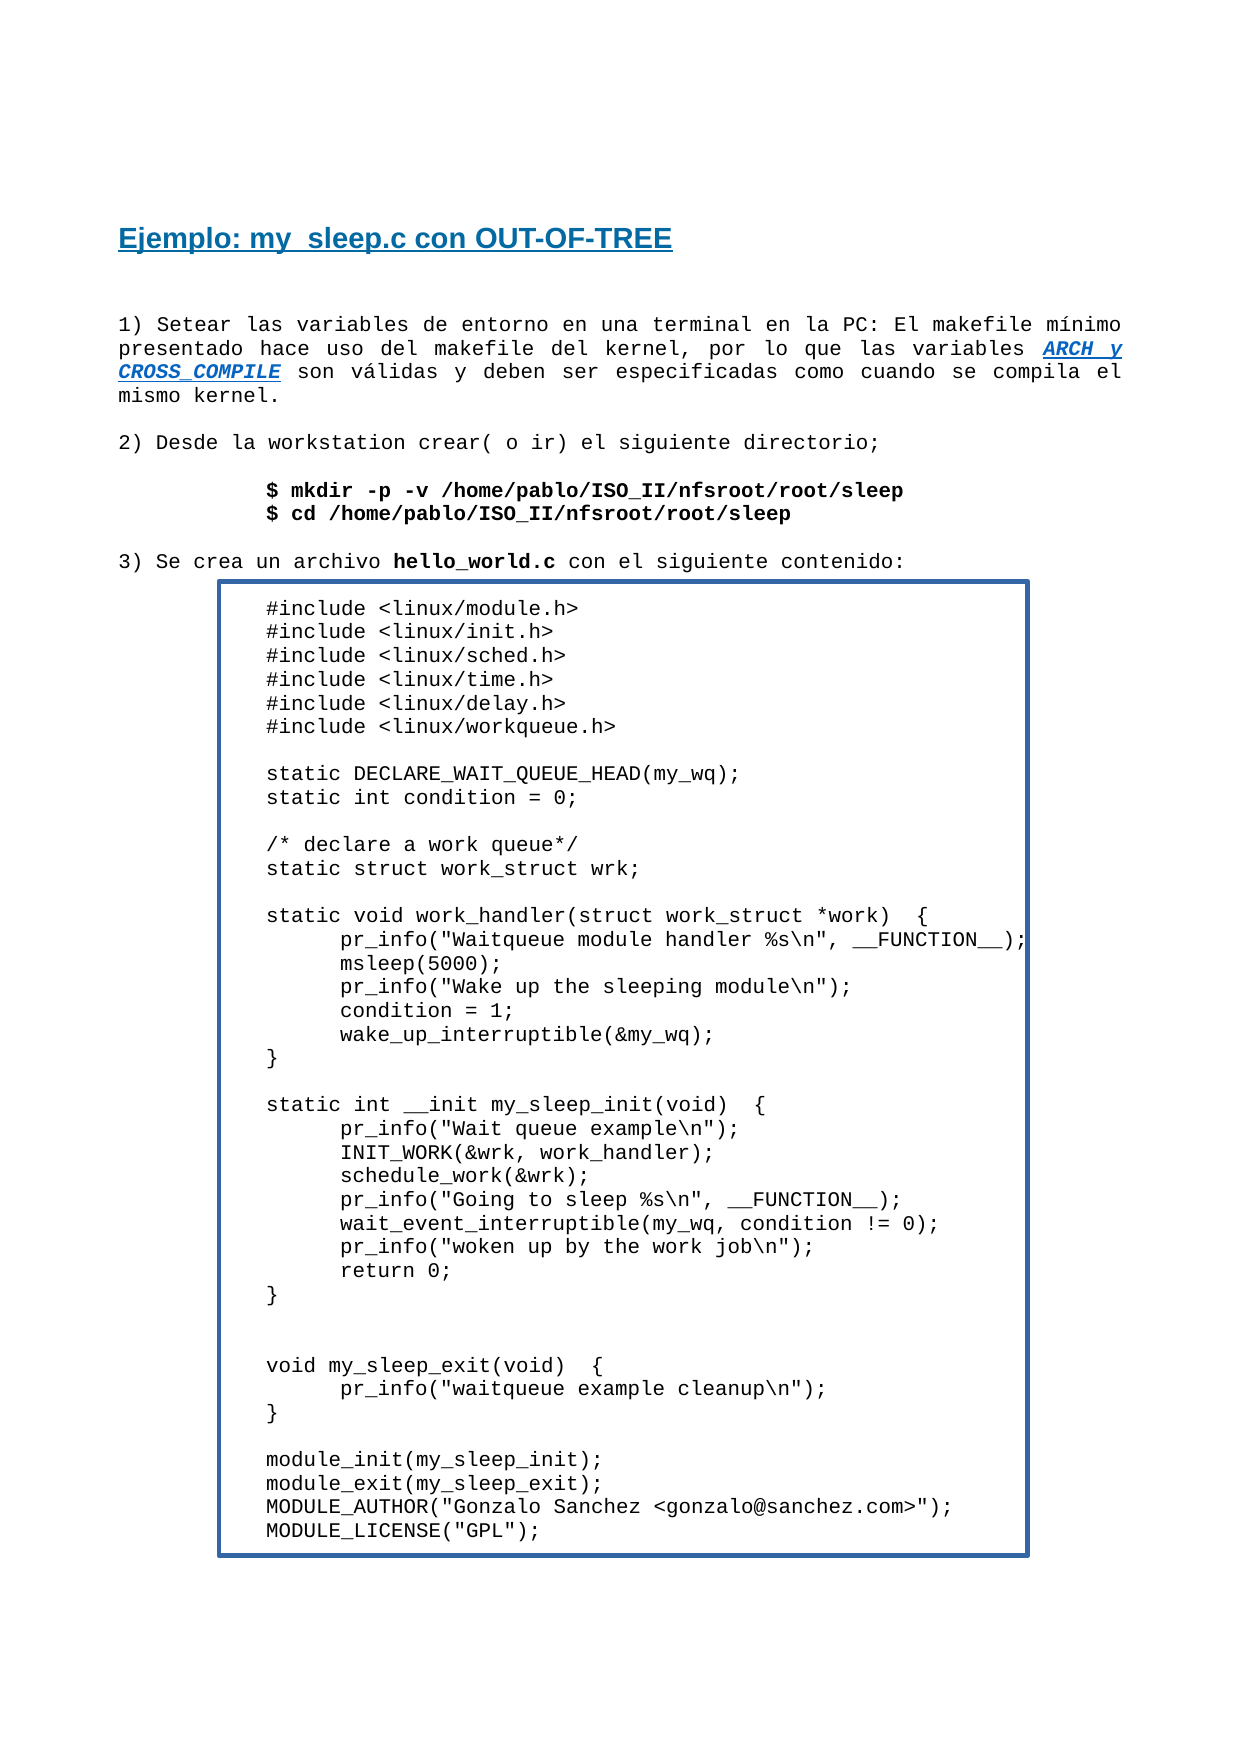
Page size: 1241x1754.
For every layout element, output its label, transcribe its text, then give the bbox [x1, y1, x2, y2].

text 1) Setear las variables de entorno en una terminal en la PC: El makefile mínimo presentado hace uso del makefile del kernel, por lo que las variables ARCH y CROSS_COMPILE son válidas y deben ser especificadas como cuando se compila el mismo kernel. [118, 314, 1122, 409]
text [1030, 1449, 1122, 1473]
text [1030, 1047, 1122, 1071]
text [1030, 692, 1122, 716]
text [1030, 1094, 1122, 1118]
text static int condition = 0; [266, 787, 1025, 811]
text #include <linux/workqueue.h> [266, 716, 1025, 740]
subtitle Ejemplo: my_sleep.c con OUT-OF-TREE [118, 221, 1122, 254]
text $ mkdir -p -v /home/pablo/ISO_II/nfsroot/root/sleep [266, 480, 1122, 503]
text [1030, 598, 1122, 622]
text [1030, 929, 1122, 953]
text [1030, 1402, 1122, 1426]
text [1030, 834, 1122, 858]
text INIT_WORK(&wrk, work_handler); [266, 1142, 1025, 1165]
text #include <linux/init.h> [266, 622, 1025, 645]
text [1030, 905, 1122, 929]
text [1030, 669, 1122, 692]
text condition = 1; [266, 1000, 1025, 1023]
text pr_info("Waitqueue module handler %s\n", __FUNCTION__); [266, 929, 1025, 953]
text [1030, 953, 1122, 976]
text static DECLARE_WAIT_QUEUE_HEAD(my_wq); [266, 763, 1025, 787]
text [1030, 622, 1122, 645]
text [1030, 1473, 1122, 1496]
text [1030, 1118, 1122, 1142]
text [1030, 645, 1122, 669]
text [1030, 976, 1122, 1000]
text [1030, 1189, 1122, 1213]
text [1030, 787, 1122, 811]
text #include <linux/time.h> [266, 669, 1025, 692]
text wake_up_interruptible(&my_wq); [266, 1023, 1025, 1047]
text return 0; [266, 1260, 1025, 1284]
text pr_info("waitqueue example cleanup\n"); [266, 1378, 1025, 1402]
text } [266, 1402, 1025, 1426]
text pr_info("Wait queue example\n"); [266, 1118, 1025, 1142]
text [1030, 1213, 1122, 1236]
text module_init(my_sleep_init); [266, 1449, 1025, 1473]
text [1030, 1260, 1122, 1284]
text #include <linux/sched.h> [266, 645, 1025, 669]
text schedule_work(&wrk); [266, 1165, 1025, 1189]
text pr_info("Wake up the sleeping module\n"); [266, 976, 1025, 1000]
text [1030, 1354, 1122, 1378]
text MODULE_AUTHOR("Gonzalo Sanchez <gonzalo@sanchez.com>"); [266, 1496, 1025, 1520]
text 2) Desde la workstation crear( o ir) el siguiente directorio; [118, 432, 1122, 456]
text [1030, 763, 1122, 787]
text #include <linux/delay.h> [266, 692, 1025, 716]
text [1030, 716, 1122, 740]
text module_exit(my_sleep_exit); [266, 1473, 1025, 1496]
text msleep(5000); [266, 953, 1025, 976]
text [1030, 858, 1122, 882]
text [1030, 1142, 1122, 1165]
text pr_info("woken up by the work job\n"); [266, 1236, 1025, 1260]
text } [266, 1284, 1025, 1307]
text $ cd /home/pablo/ISO_II/nfsroot/root/sleep [266, 503, 1122, 527]
text /* declare a work queue*/ [266, 834, 1025, 858]
text wait_event_interruptible(my_wq, condition != 0); [266, 1213, 1025, 1236]
text [1030, 1378, 1122, 1402]
text } [266, 1047, 1025, 1071]
text 3) Se crea un archivo hello_world.c con el siguiente contenido: [118, 551, 1122, 574]
text #include <linux/module.h> [266, 598, 1025, 622]
text [1030, 1000, 1122, 1023]
text static struct work_struct wrk; [266, 858, 1025, 882]
text [1030, 1284, 1122, 1307]
text [1030, 1520, 1122, 1544]
text MODULE_LICENSE("GPL"); [266, 1520, 1025, 1544]
text static void work_handler(struct work_struct *work) { [266, 905, 1025, 929]
text static int __init my_sleep_init(void) { [266, 1094, 1025, 1118]
text [1030, 1236, 1122, 1260]
text [1030, 1496, 1122, 1520]
text [1030, 1023, 1122, 1047]
text [1030, 1165, 1122, 1189]
text pr_info("Going to sleep %s\n", __FUNCTION__); [266, 1189, 1025, 1213]
text void my_sleep_exit(void) { [266, 1354, 1025, 1378]
